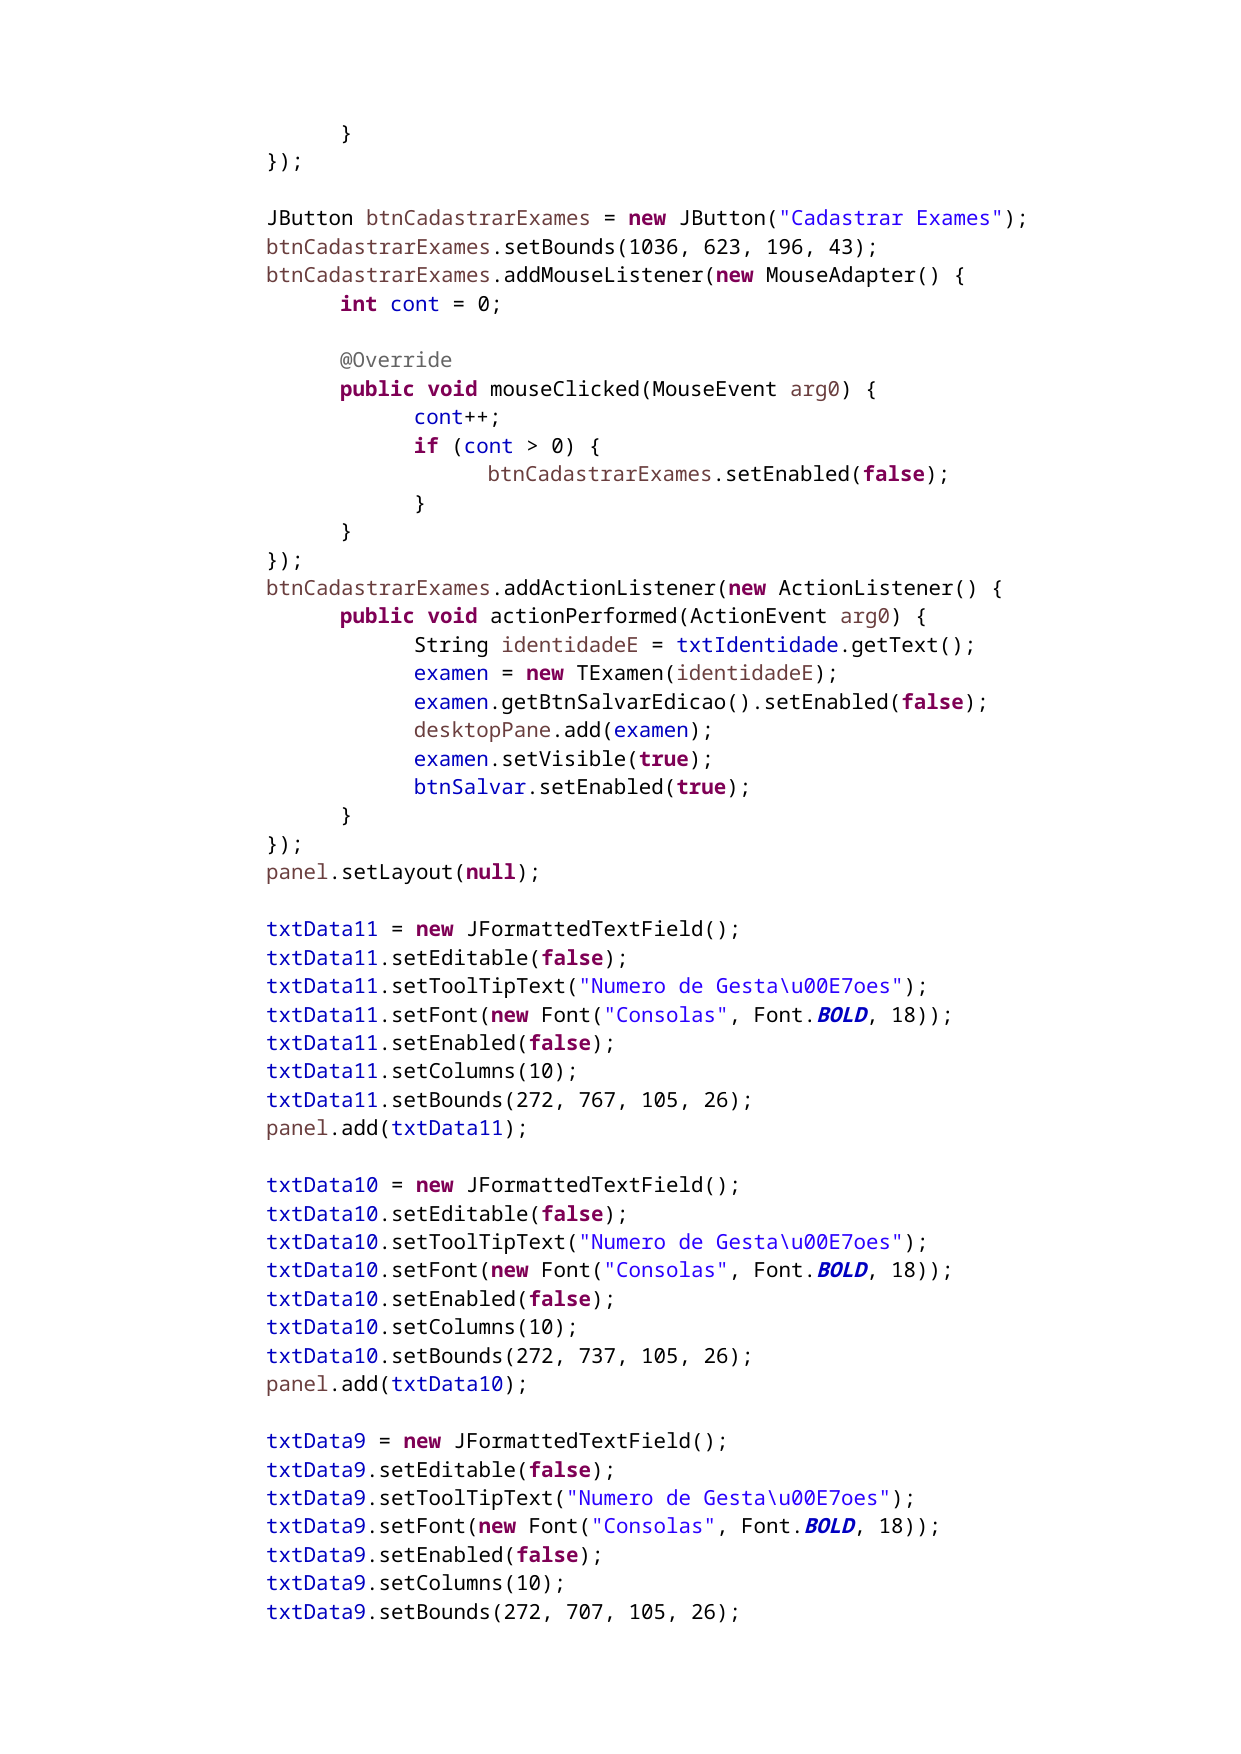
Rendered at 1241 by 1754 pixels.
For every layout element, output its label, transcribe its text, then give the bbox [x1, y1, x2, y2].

text txtData9.setToolTipText("Numero de Gesta\u00E7oes"); [118, 1483, 1122, 1512]
text txtData11.setFont(new Font("Consolas", Font.BOLD, 18)); [118, 1000, 1122, 1028]
text txtData11.setEnabled(false); [118, 1028, 1122, 1057]
text btnCadastrarExames.addActionListener(new ActionListener() { [118, 573, 1122, 602]
text txtData11.setToolTipText("Numero de Gesta\u00E7oes"); [118, 971, 1122, 1000]
text btnCadastrarExames.addMouseListener(new MouseAdapter() { [118, 260, 1122, 289]
text txtData11.setBounds(272, 767, 105, 26); [118, 1085, 1122, 1113]
text if (cont > 0) { [118, 431, 1122, 459]
text int cont = 0; [118, 289, 1122, 317]
text panel.add(txtData11); [118, 1113, 1122, 1142]
text }); [118, 147, 1122, 175]
text txtData11.setColumns(10); [118, 1057, 1122, 1085]
text examen.getBtnSalvarEdicao().setEnabled(false); [118, 687, 1122, 715]
text } [118, 801, 1122, 829]
text btnCadastrarExames.setEnabled(false); [118, 459, 1122, 488]
text txtData11.setEditable(false); [118, 943, 1122, 971]
text panel.add(txtData10); [118, 1369, 1122, 1398]
text txtData10.setEditable(false); [118, 1199, 1122, 1227]
text txtData10.setBounds(272, 737, 105, 26); [118, 1341, 1122, 1369]
text panel.setLayout(null); [118, 857, 1122, 886]
text String identidadeE = txtIdentidade.getText(); [118, 630, 1122, 658]
text txtData9.setEditable(false); [118, 1455, 1122, 1483]
text txtData10 = new JFormattedTextField(); [118, 1170, 1122, 1199]
text cont++; [118, 402, 1122, 431]
text txtData9.setEnabled(false); [118, 1540, 1122, 1568]
text JButton btnCadastrarExames = new JButton("Cadastrar Exames"); [118, 203, 1122, 232]
text }); [118, 829, 1122, 857]
text txtData10.setColumns(10); [118, 1312, 1122, 1341]
text examen.setVisible(true); [118, 744, 1122, 772]
text } [118, 118, 1122, 147]
text @Override [118, 346, 1122, 374]
text desktopPane.add(examen); [118, 715, 1122, 744]
text txtData10.setEnabled(false); [118, 1284, 1122, 1312]
text public void actionPerformed(ActionEvent arg0) { [118, 602, 1122, 630]
text txtData10.setToolTipText("Numero de Gesta\u00E7oes"); [118, 1227, 1122, 1256]
text txtData9.setColumns(10); [118, 1568, 1122, 1597]
text } [118, 516, 1122, 545]
text examen = new TExamen(identidadeE); [118, 658, 1122, 687]
text txtData10.setFont(new Font("Consolas", Font.BOLD, 18)); [118, 1256, 1122, 1284]
text txtData9 = new JFormattedTextField(); [118, 1426, 1122, 1455]
text txtData9.setFont(new Font("Consolas", Font.BOLD, 18)); [118, 1512, 1122, 1540]
text txtData11 = new JFormattedTextField(); [118, 914, 1122, 943]
text public void mouseClicked(MouseEvent arg0) { [118, 374, 1122, 402]
text }); [118, 545, 1122, 573]
text } [118, 488, 1122, 516]
text txtData9.setBounds(272, 707, 105, 26); [118, 1597, 1122, 1625]
text btnCadastrarExames.setBounds(1036, 623, 196, 43); [118, 232, 1122, 260]
text btnSalvar.setEnabled(true); [118, 772, 1122, 801]
